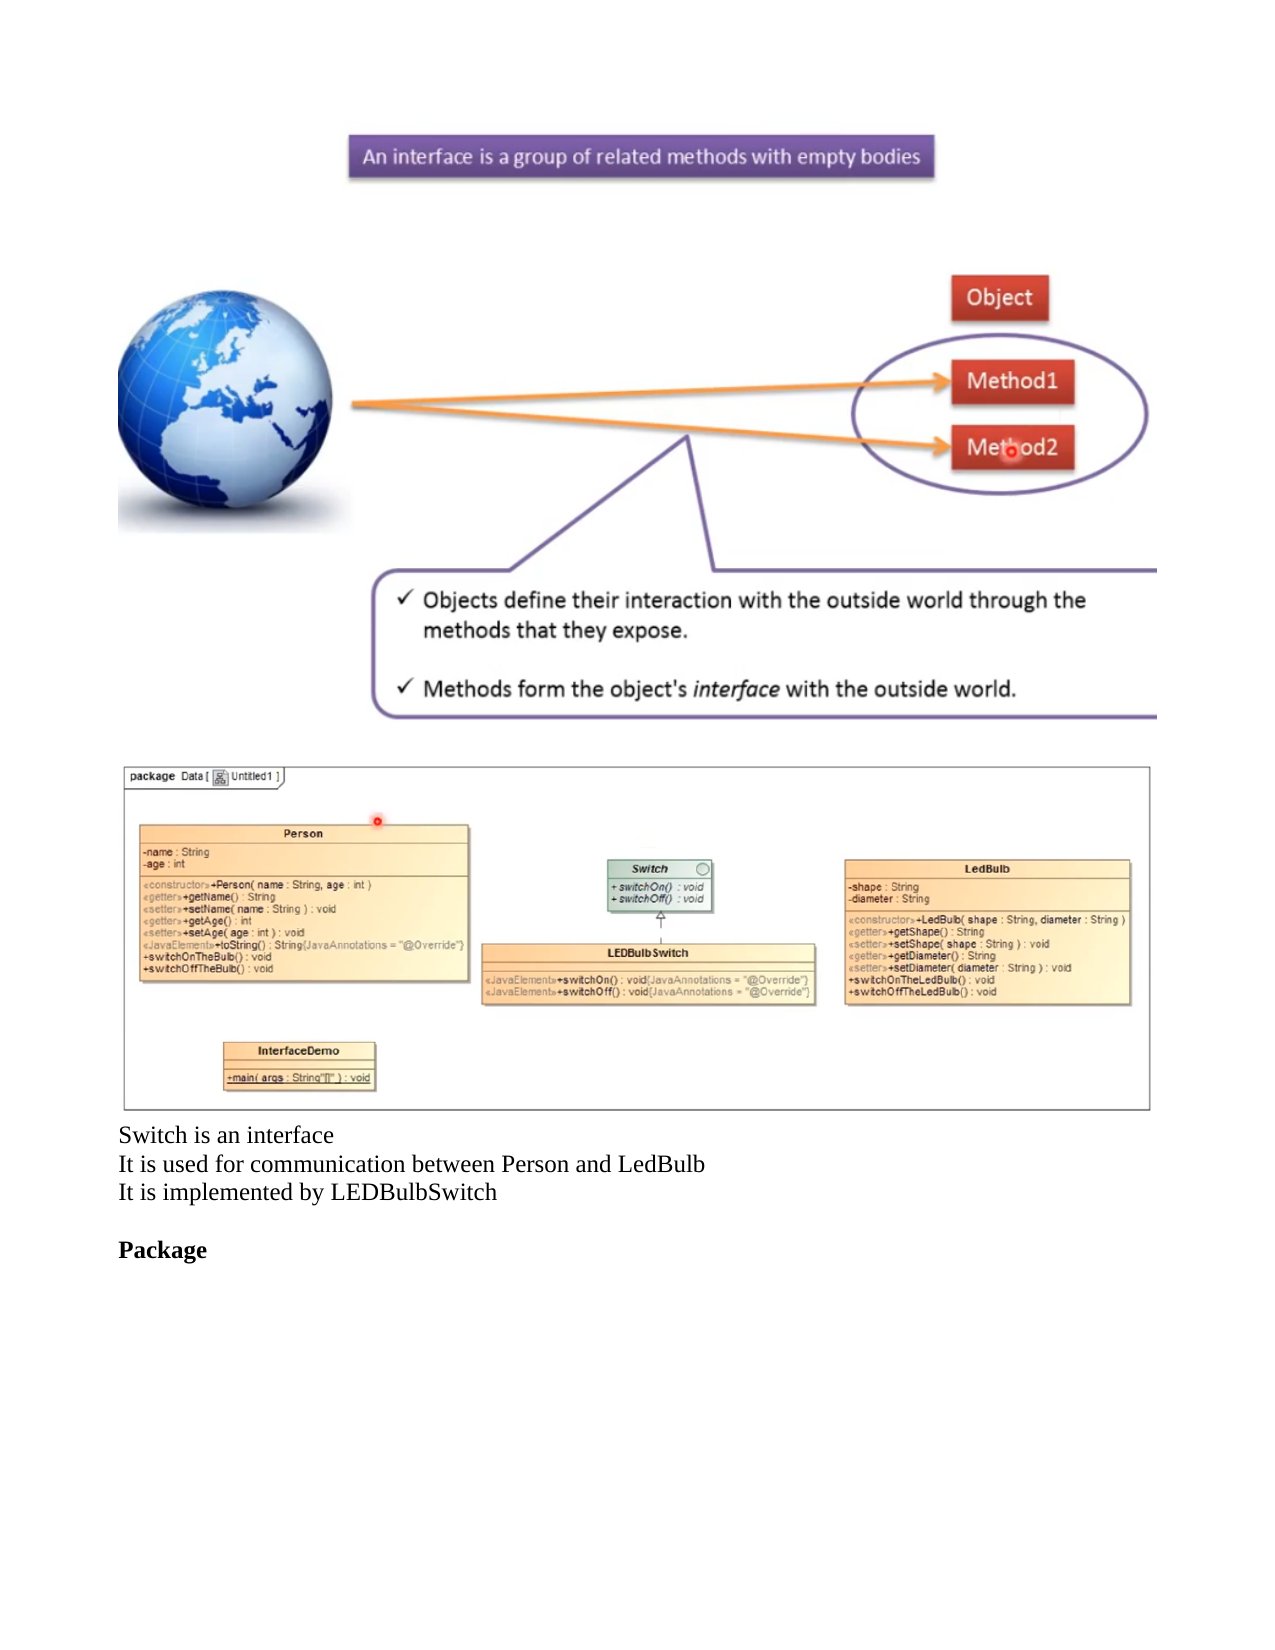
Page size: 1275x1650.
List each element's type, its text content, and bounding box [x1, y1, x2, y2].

text It is implemented by LEDBulbSwitch [118, 1177, 1157, 1206]
picture [118, 759, 1157, 1120]
text Switch is an interface [118, 1120, 1157, 1149]
picture [118, 118, 1157, 731]
text It is used for communication between Person and LedBulb [118, 1149, 1157, 1177]
text Package [118, 1235, 1157, 1264]
